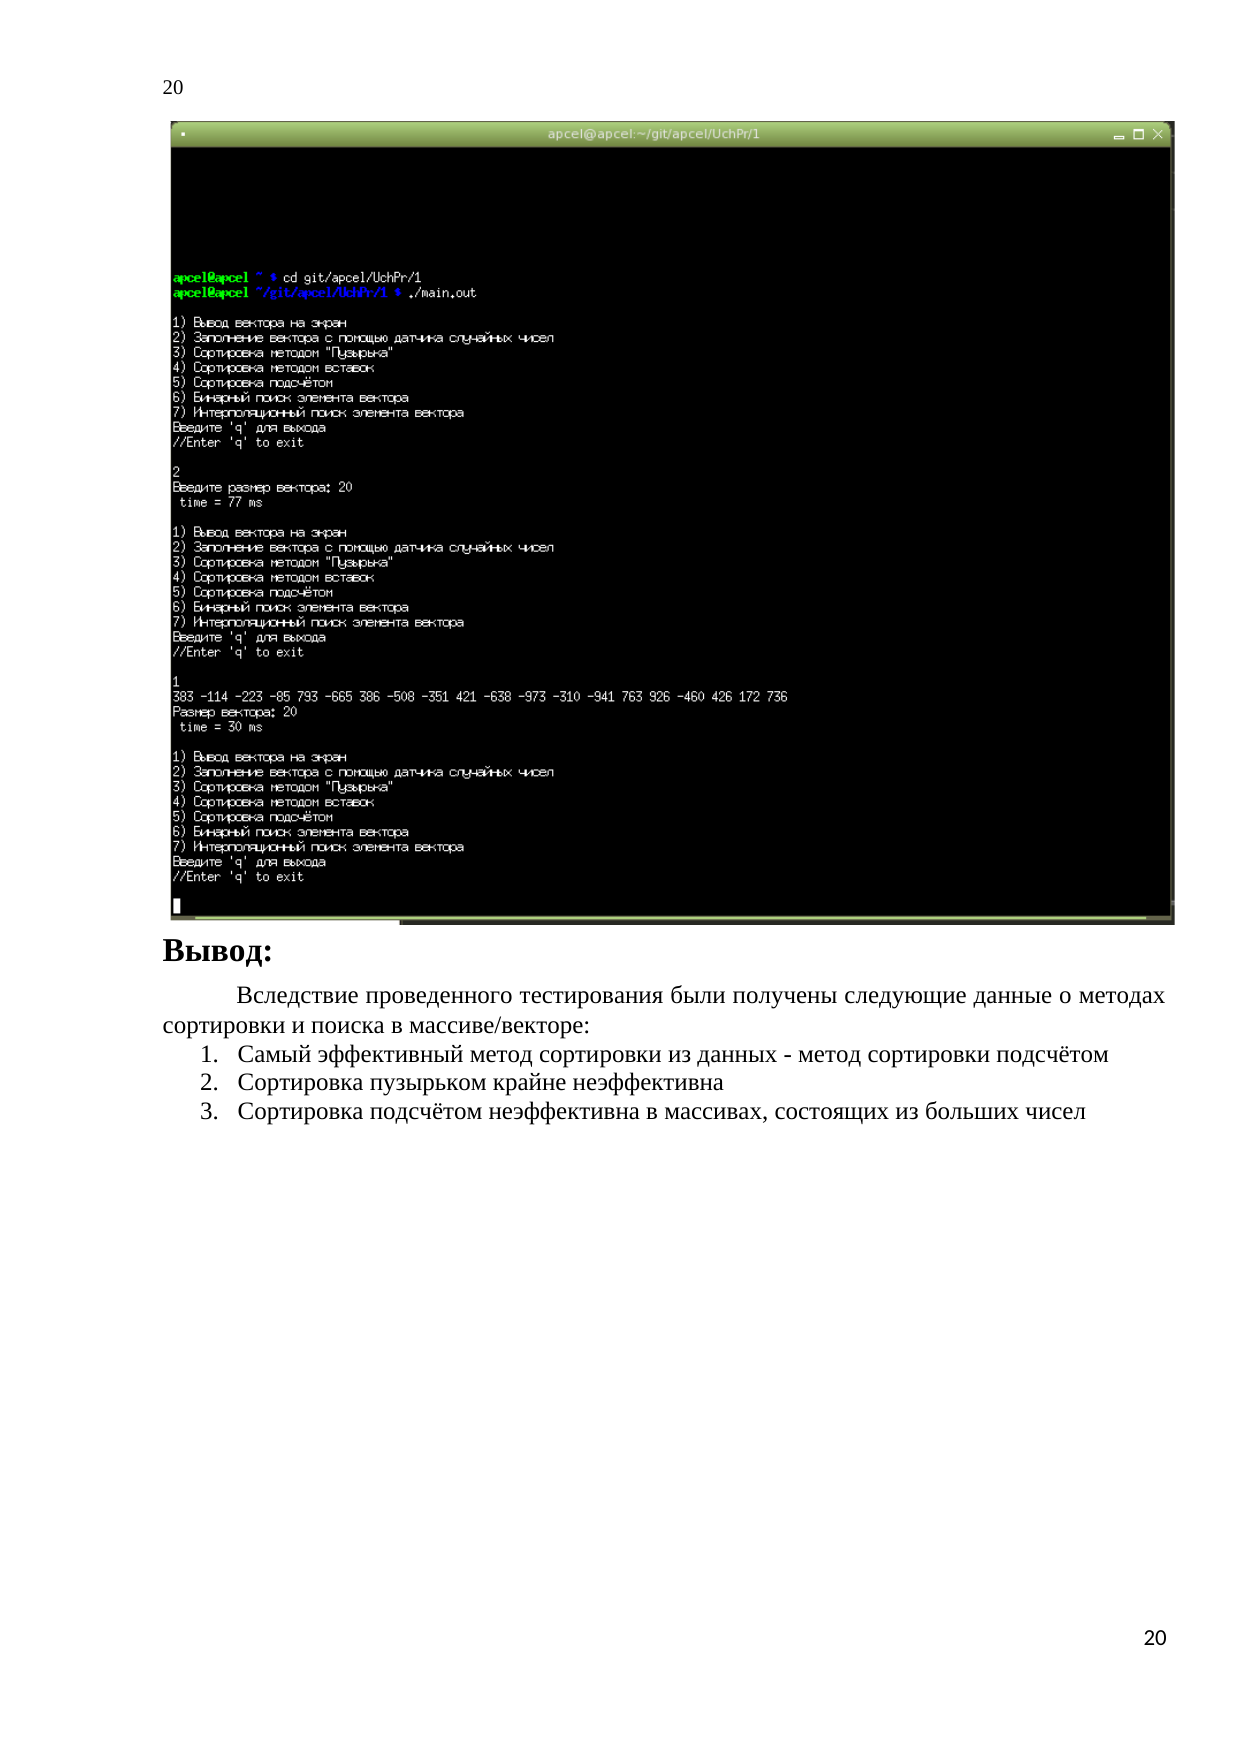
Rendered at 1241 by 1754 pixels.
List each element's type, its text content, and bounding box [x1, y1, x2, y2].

picture [170, 121, 1175, 925]
list Сортировка подсчётом неэффективна в массивах, состоящих из больших чисел [200, 1096, 1166, 1125]
text Вследствие проведенного тестирования были получены следующие данные о методах сортировки и поиска в массиве/векторе: [162, 976, 1166, 1039]
list Сортировка пузырьком крайне неэффективна [200, 1067, 1166, 1096]
list Самый эффективный метод сортировки из данных - метод сортировки подсчётом [200, 1039, 1166, 1067]
text Вывод: [162, 150, 1166, 968]
